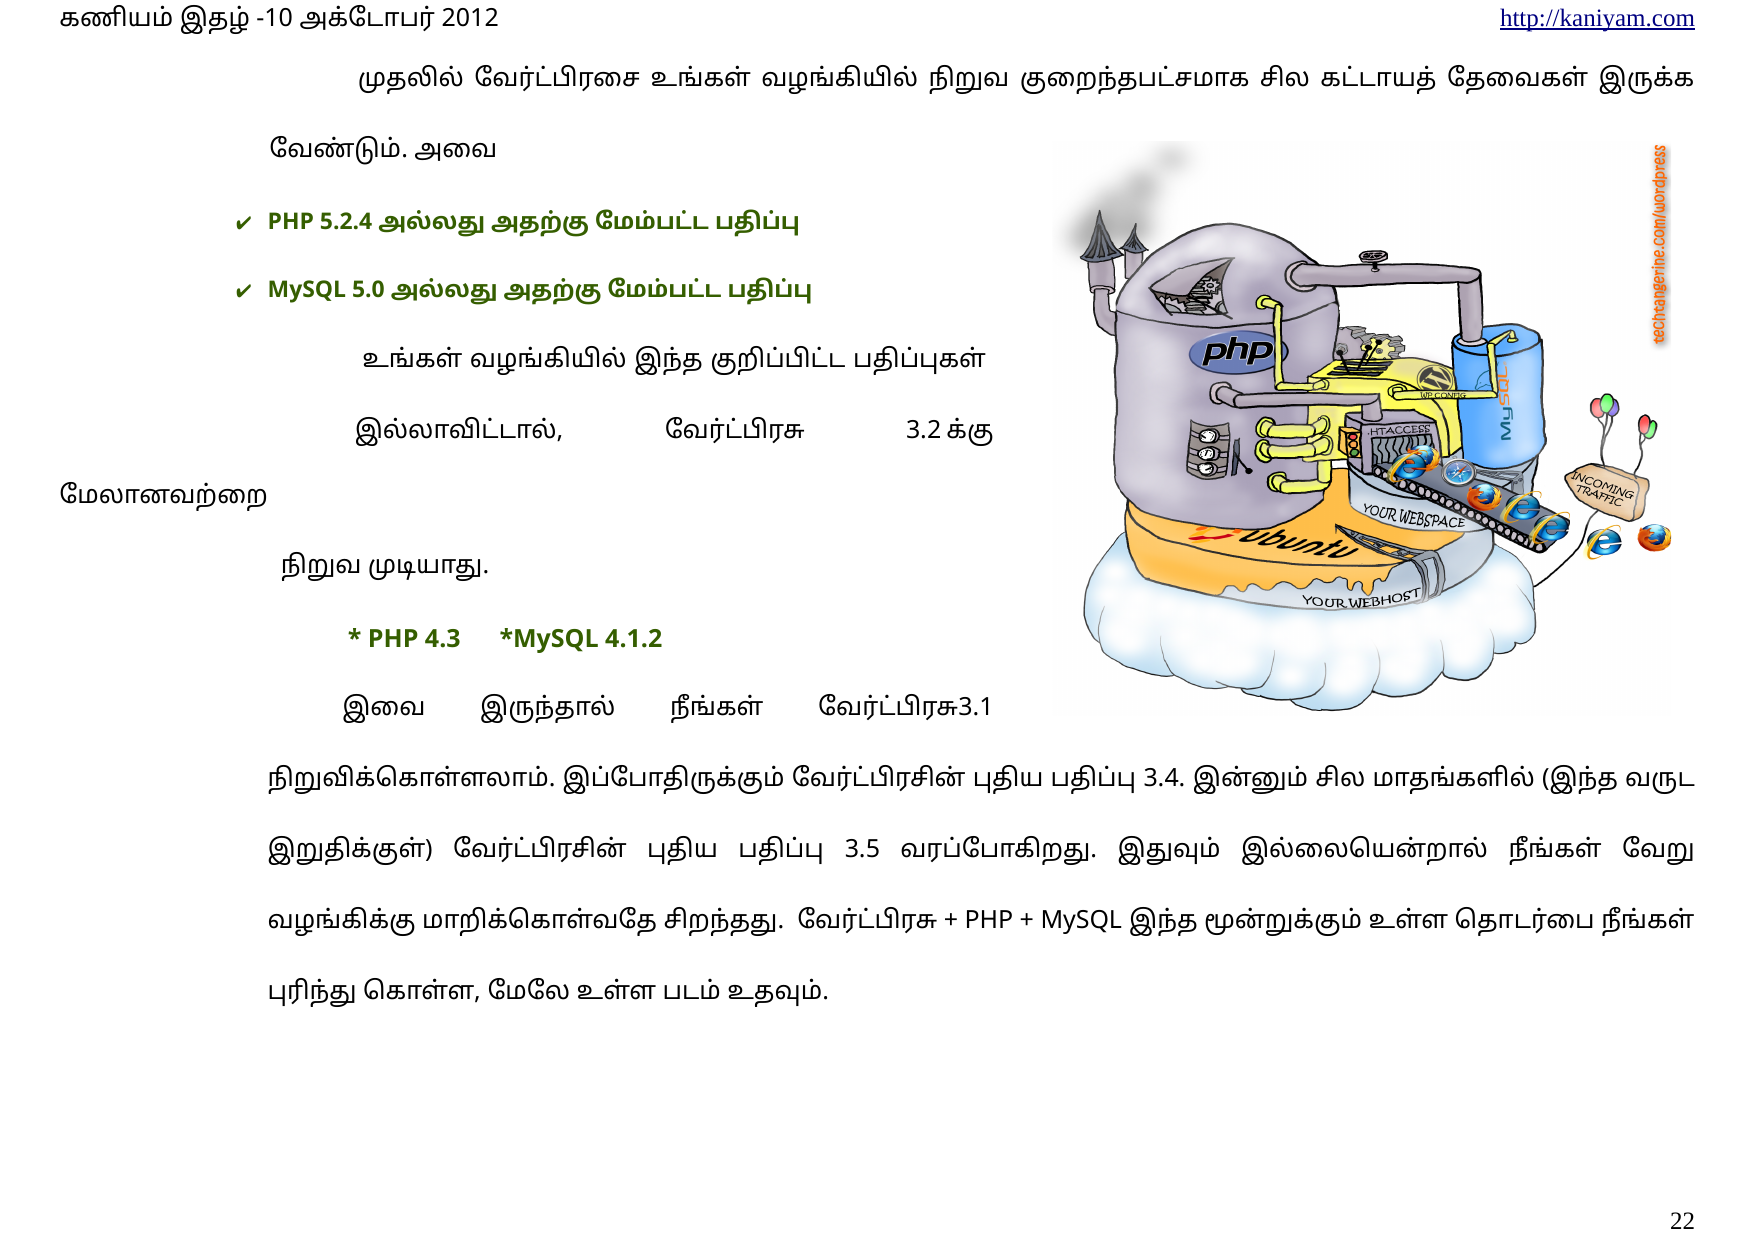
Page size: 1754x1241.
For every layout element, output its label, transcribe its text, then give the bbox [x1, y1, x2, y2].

list [1672, 620, 1695, 654]
text உங்கள் வழங்கியில் இந்த குறிப்பிட்ட பதிப்புகள் இல்லாவிட்டால், வேர்ட்பிரசு 3.2க்கு மேலானவற்றை [59, 340, 1052, 514]
list PHP 5.2.4 அல்லது அதற்கு மேம்பட்ட பதிப்பு [236, 205, 877, 239]
list MySQL 5.0 அல்லது அதற்கு மேம்பட்ட பதிப்பு [236, 273, 877, 307]
text [1672, 340, 1695, 514]
text இவை இருந்தால் நீங்கள் வேர்ட்பிரசு3.1 நிறுவிக்கொள்ளலாம். இப்போதிருக்கும் வேர்ட்பிரசின் புதிய பதிப்பு 3.4. இன்னும் சில மாதங்களில் (இந்த வருட இறுதிக்குள்) வேர்ட்பிரசின் புதிய பதிப்பு 3.5 வரப்போகிறது. இதுவும் இல்லையென்றால் நீங்கள் வேறு வழங்கிக்கு மாறிக்கொள்வதே சிறந்தது. வேர்ட்பிரசு + PHP + MySQL இந்த மூன்றுக்கும் உள்ள தொடர்பை நீங்கள் புரிந்து கொள்ள, மேலே உள்ள படம் உதவும். [267, 688, 1695, 1009]
text முதலில் வேர்ட்பிரசை உங்கள் வழங்கியில் நிறுவ குறைந்தபட்சமாக சில கட்டாயத் தேவைகள் இருக்க வேண்டும். அவை [269, 64, 1695, 168]
text [1672, 546, 1695, 583]
text நிறுவ முடியாது. [59, 546, 1052, 583]
list * PHP 4.3 *MySQL 4.1.2 [310, 620, 1052, 654]
picture [1052, 141, 1672, 716]
